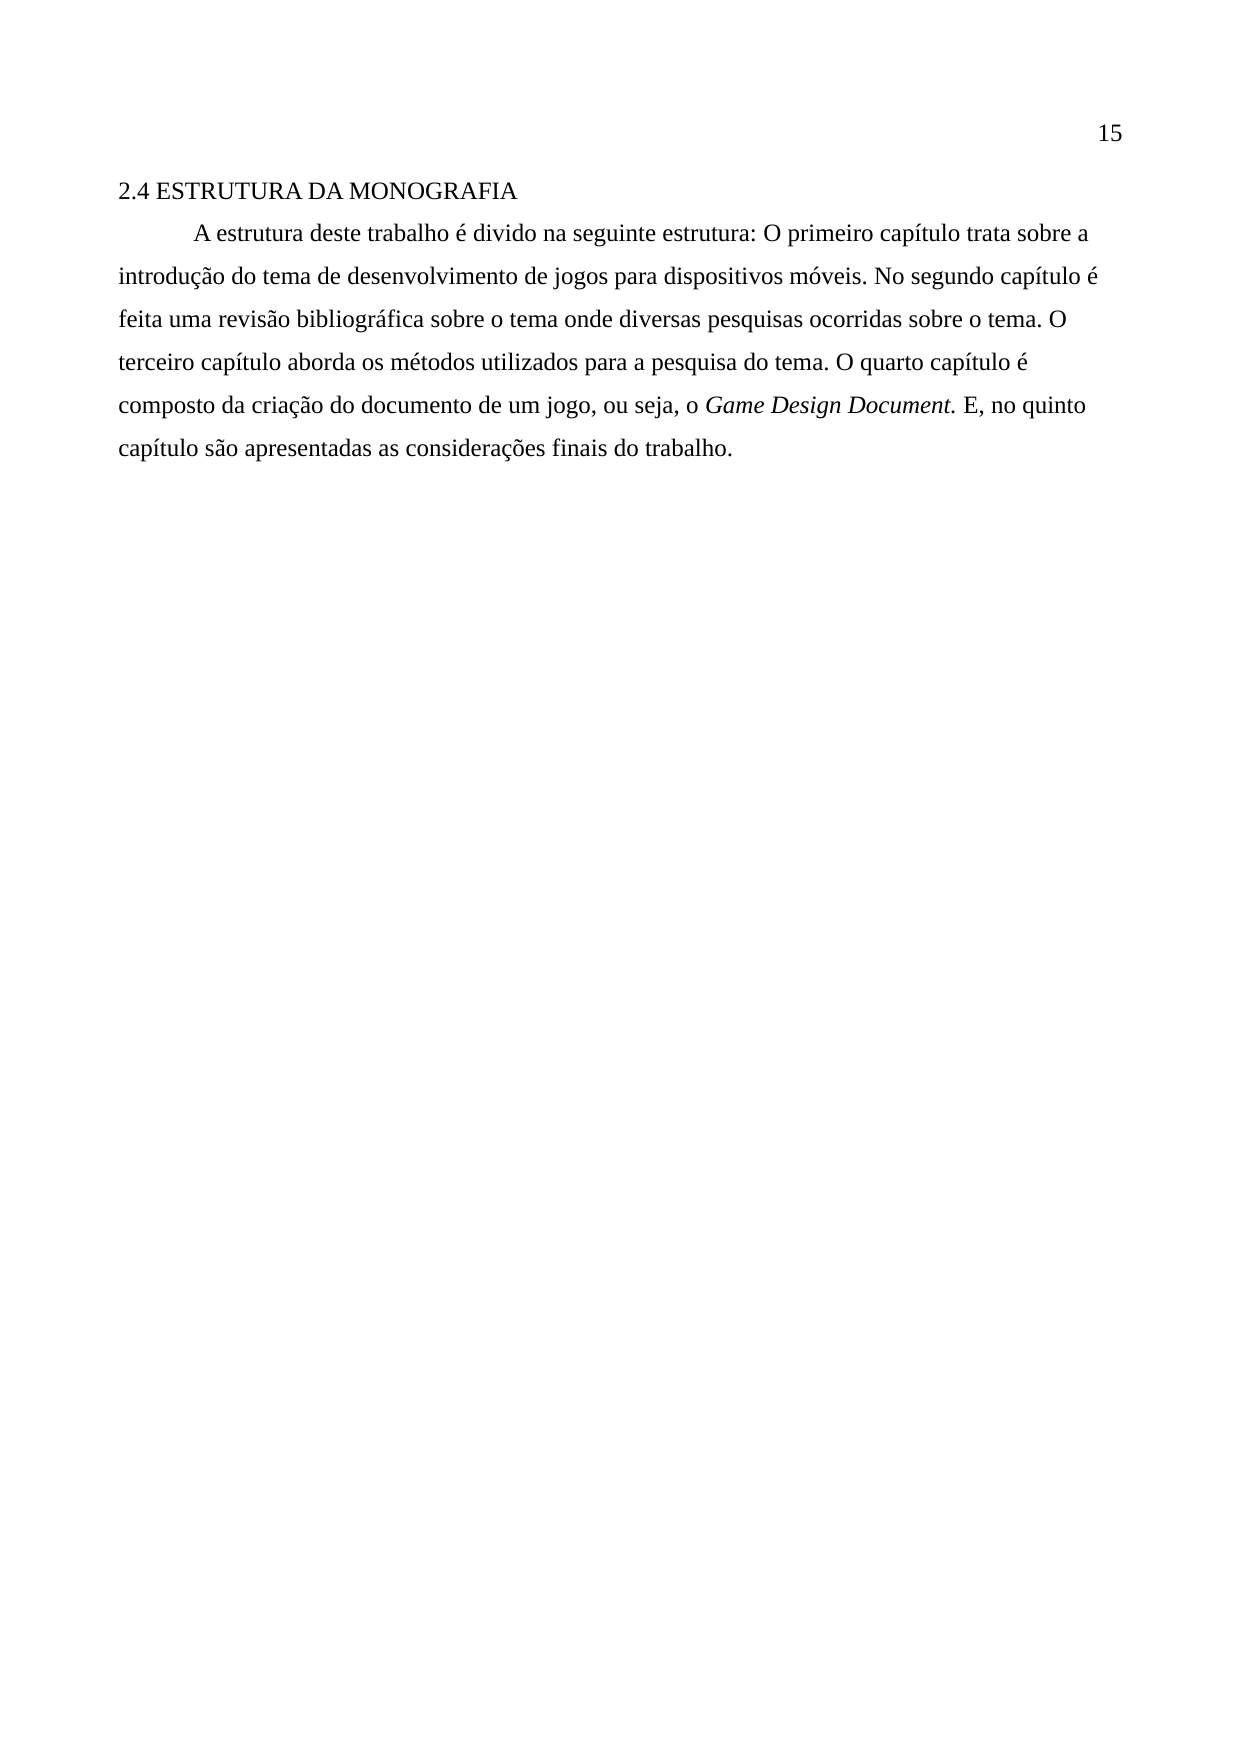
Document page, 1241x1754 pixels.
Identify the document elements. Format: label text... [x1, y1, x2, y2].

subtitle 2.4 ESTRUTURA DA MONOGRAFIA [118, 176, 1122, 205]
text A estrutura deste trabalho é divido na seguinte estrutura: O primeiro capítulo trata sobre a introdução do tema de desenvolvimento de jogos para dispositivos móveis. No segundo capítulo é feita uma revisão bibliográfica sobre o tema onde diversas pesquisas ocorridas sobre o tema. O terceiro capítulo aborda os métodos utilizados para a pesquisa do tema. O quarto capítulo é composto da criação do documento de um jogo, ou seja, o Game Design Document. E, no quinto capítulo são apresentadas as considerações finais do trabalho. [118, 218, 1122, 462]
